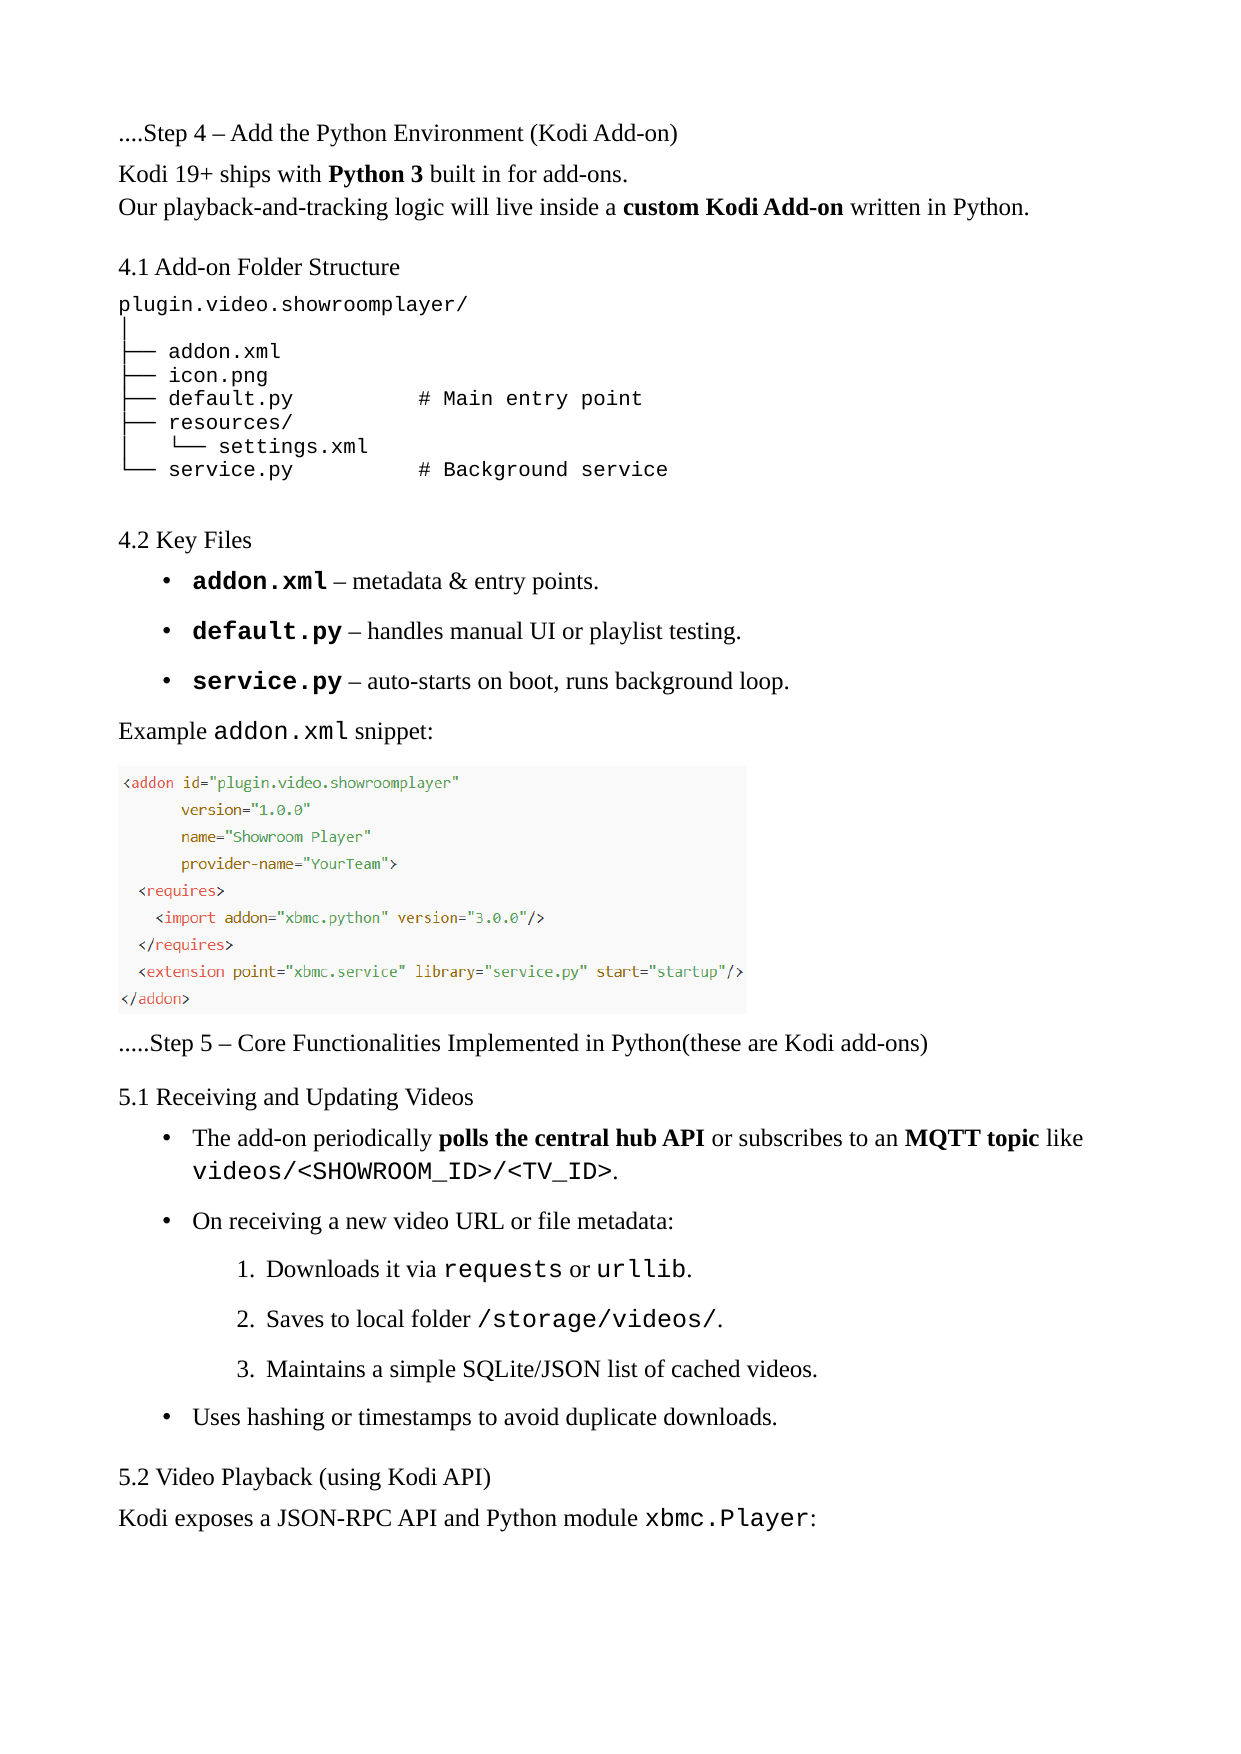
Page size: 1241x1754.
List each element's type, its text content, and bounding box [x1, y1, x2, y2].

subtitle 4.2 Key Files [118, 525, 1122, 554]
subtitle .....Step 5 – Core Functionalities Implemented in Python(these are Kodi add-ons) [118, 1028, 1122, 1057]
list The add-on periodically polls the central hub API or subscribes to an MQTT topic like videos/<SHOWROOM_ID>/<TV_ID>. [162, 1123, 1122, 1187]
list Uses hashing or timestamps to avoid duplicate downloads. [162, 1402, 1122, 1430]
list On receiving a new video URL or file metadata: [162, 1206, 1122, 1235]
subtitle 5.2 Video Playback (using Kodi API) [118, 1462, 1122, 1491]
text │ └── settings.xml [125, 436, 1122, 459]
subtitle ....Step 4 – Add the Python Environment (Kodi Add-on) [118, 118, 1122, 147]
text ├── addon.xml [118, 341, 1122, 365]
list service.py – auto-starts on boot, runs background loop. [162, 666, 1122, 697]
text │ [118, 317, 1122, 341]
list Downloads it via requests or urllib. [236, 1254, 1122, 1285]
list Saves to local folder /storage/videos/. [236, 1304, 1122, 1335]
subtitle 4.1 Add-on Folder Structure [118, 252, 1122, 281]
text ├── resources/ [118, 412, 1122, 436]
text ├── icon.png [125, 365, 1122, 388]
text Example addon.xml snippet: [118, 716, 1122, 747]
text Kodi 19+ ships with Python 3 built in for add-ons. Our playback-and-tracking logic will live inside a custom Kodi Add-on written in Python. [118, 159, 1122, 221]
text Kodi exposes a JSON-RPC API and Python module xbmc.Player: [118, 1503, 1122, 1534]
list default.py – handles manual UI or playlist testing. [162, 616, 1122, 647]
picture [118, 766, 747, 1014]
subtitle 5.1 Receiving and Updating Videos [118, 1082, 1122, 1111]
text ├── default.py # Main entry point [118, 388, 1122, 412]
list Maintains a simple SQLite/JSON list of cached videos. [236, 1354, 1122, 1383]
text plugin.video.showroomplayer/ [118, 294, 1122, 317]
list addon.xml – metadata & entry points. [162, 566, 1122, 597]
text └── service.py # Background service [118, 459, 1122, 483]
